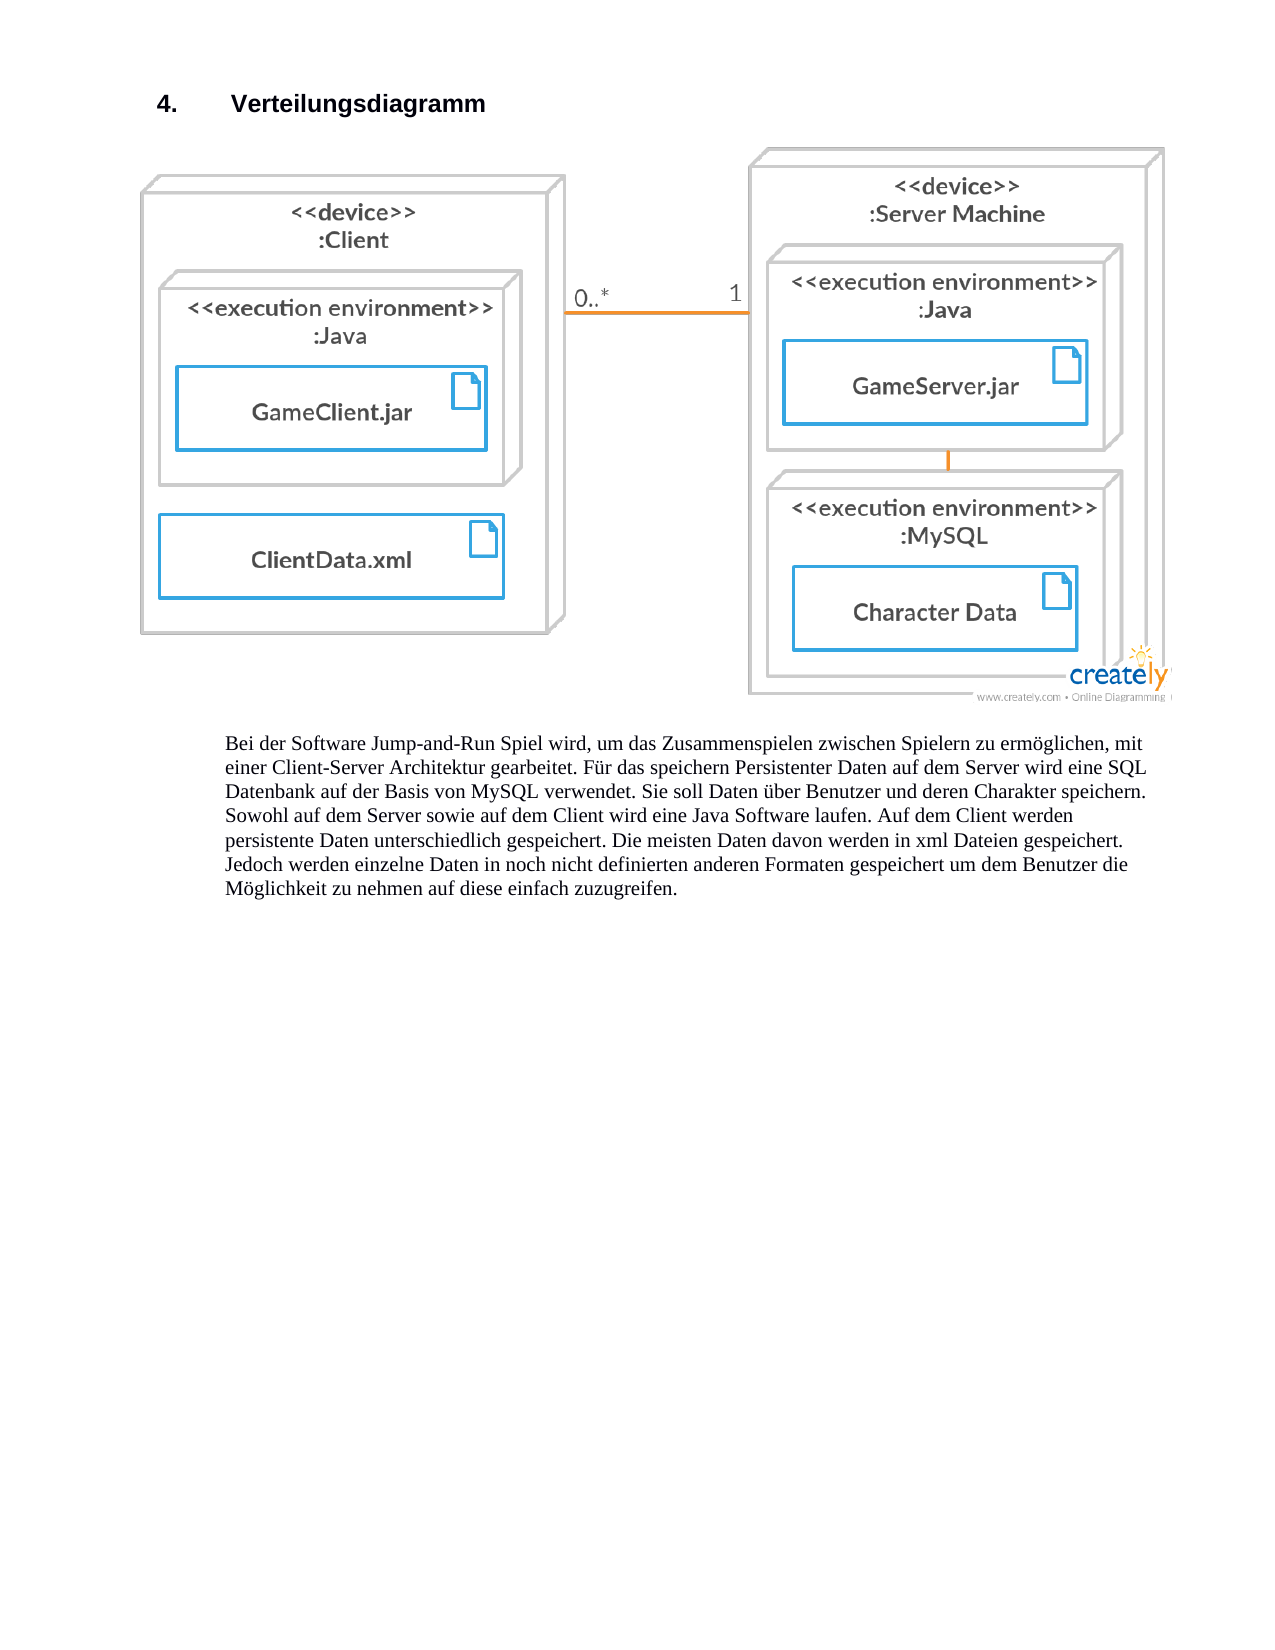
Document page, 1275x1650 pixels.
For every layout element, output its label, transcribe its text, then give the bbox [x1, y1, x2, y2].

text Bei der Software Jump-and-Run Spiel wird, um das Zusammenspielen zwischen Spielern zu ermöglichen, mit einer Client-Server Architektur gearbeitet. Für das speichern Persistenter Daten auf dem Server wird eine SQL Datenbank auf der Basis von MySQL verwendet. Sie soll Daten über Benutzer und deren Charakter speichern. [225, 731, 1152, 803]
picture [127, 134, 1178, 708]
text Jedoch werden einzelne Daten in noch nicht definierten anderen Formaten gespeichert um dem Benutzer die Möglichkeit zu nehmen auf diese einfach zuzugreifen. [225, 852, 1152, 900]
subtitle Verteilungsdiagramm [157, 88, 1191, 117]
text Sowohl auf dem Server sowie auf dem Client wird eine Java Software laufen. Auf dem Client werden persistente Daten unterschiedlich gespeichert. Die meisten Daten davon werden in xml Dateien gespeichert. [225, 803, 1152, 852]
